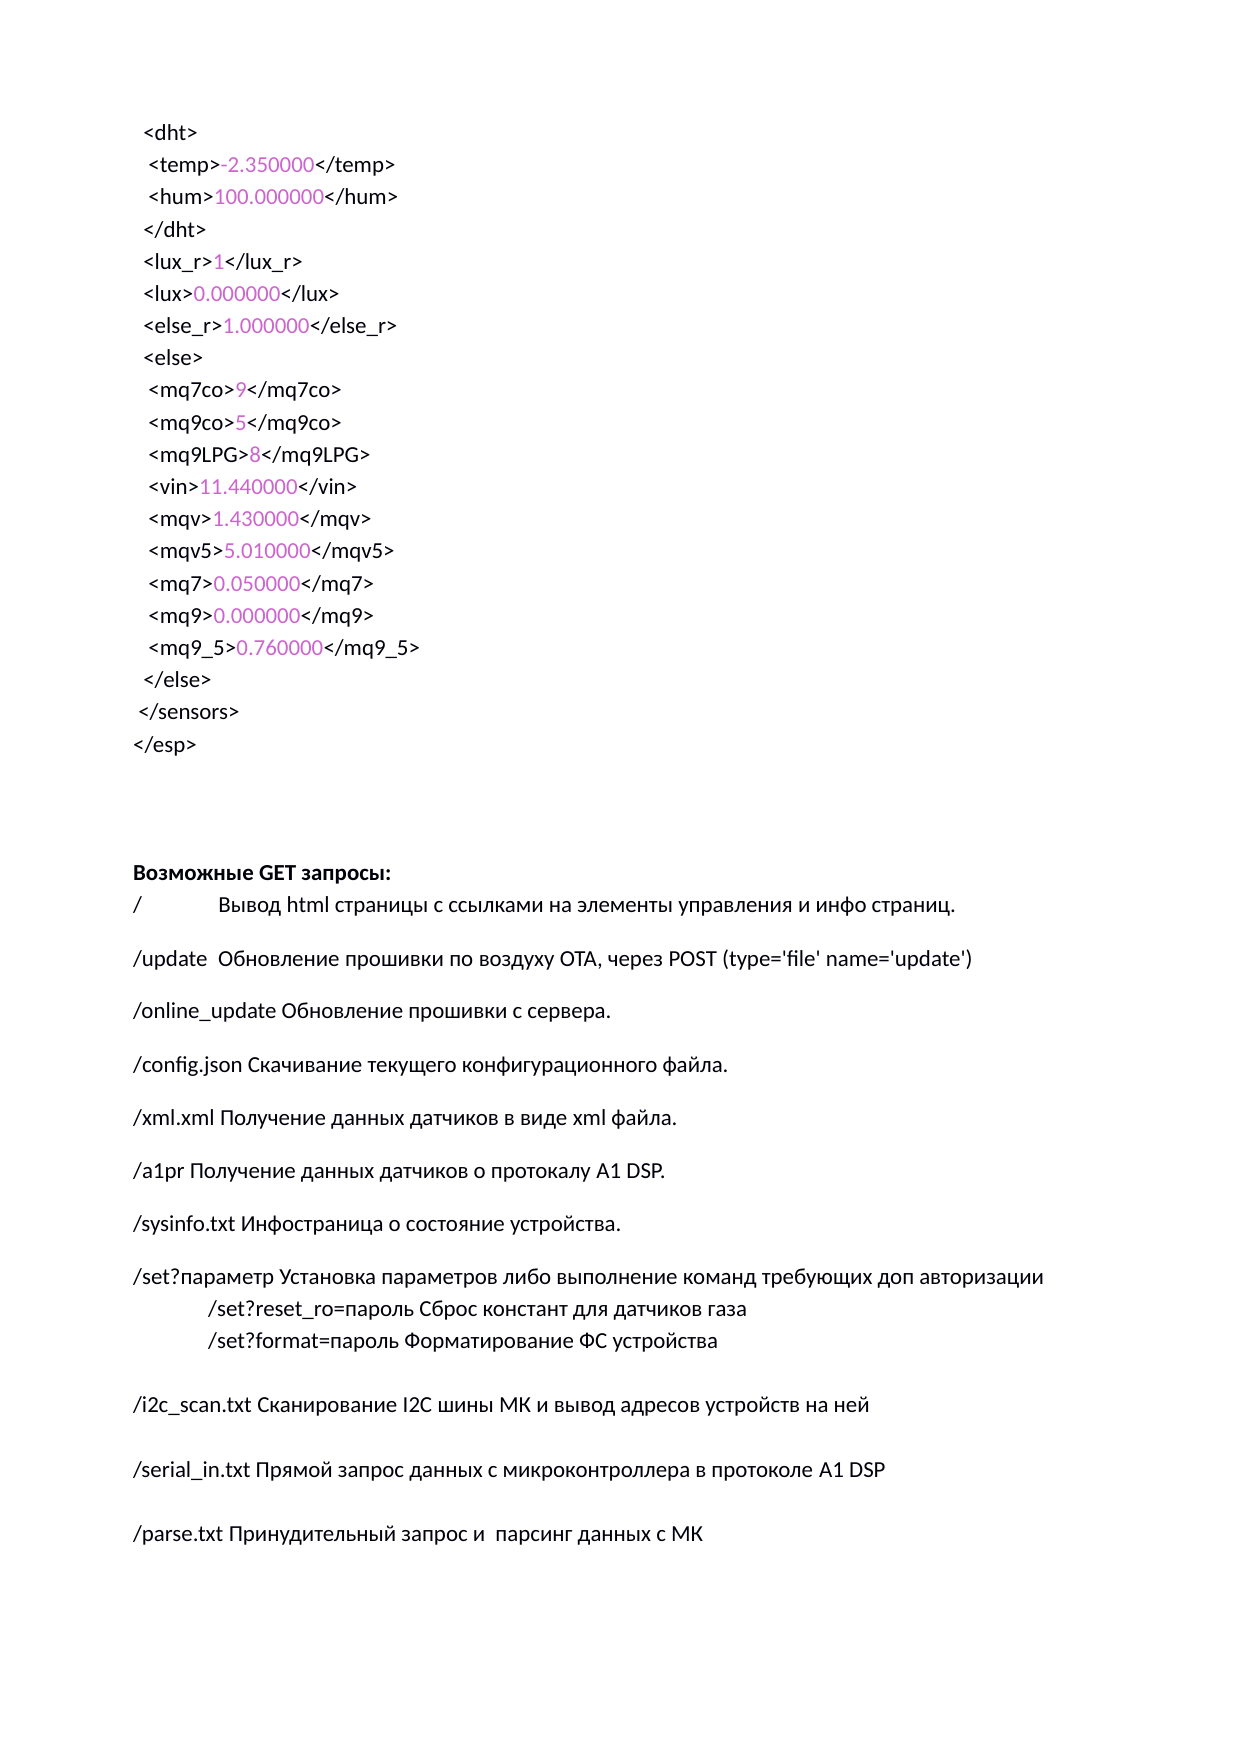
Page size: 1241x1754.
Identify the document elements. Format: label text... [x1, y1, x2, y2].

text <else> [133, 343, 1152, 371]
text /parse.txt Принудительный запрос и парсинг данных с МК [133, 1519, 1152, 1547]
text <mq9>0.000000</mq9> [133, 601, 1152, 629]
text /set?reset_ro=пароль Сброс констант для датчиков газа [133, 1294, 1152, 1322]
text /config.json Скачивание текущего конфигурационного файла. [133, 1050, 1152, 1078]
text </esp> [133, 730, 1152, 758]
text </dht> [133, 215, 1152, 243]
text </else> [133, 665, 1152, 693]
text <lux>0.000000</lux> [133, 279, 1152, 307]
text /i2c_scan.txt Сканирование I2C шины МК и вывод адресов устройств на ней [133, 1391, 1152, 1418]
text <mq9co>5</mq9co> [133, 408, 1152, 436]
text /a1pr Получение данных датчиков о протокалу A1 DSP. [133, 1156, 1152, 1184]
text <mqv5>5.010000</mqv5> [133, 537, 1152, 564]
text /set?format=пароль Форматирование ФС устройства [133, 1326, 1152, 1354]
text <temp>-2.350000</temp> [133, 150, 1152, 178]
text / Вывод html страницы с ссылками на элементы управления и инфо страниц. [133, 891, 1152, 919]
text <mq7>0.050000</mq7> [133, 569, 1152, 597]
text <hum>100.000000</hum> [133, 182, 1152, 211]
text /set?параметр Установка параметров либо выполнение команд требующих доп авторизации [133, 1262, 1152, 1290]
text <lux_r>1</lux_r> [133, 247, 1152, 275]
text <vin>11.440000</vin> [133, 472, 1152, 500]
text <else_r>1.000000</else_r> [133, 311, 1152, 339]
text <mqv>1.430000</mqv> [133, 504, 1152, 532]
text /xml.xml Получение данных датчиков в виде xml файла. [133, 1103, 1152, 1131]
text /sysinfo.txt Инфостраница о состояние устройства. [133, 1209, 1152, 1237]
text <dht> [133, 118, 1152, 146]
text <mq7co>9</mq7co> [133, 376, 1152, 404]
text <mq9_5>0.760000</mq9_5> [133, 633, 1152, 661]
text /serial_in.txt Прямой запрос данных с микроконтроллера в протоколе A1 DSP [133, 1455, 1152, 1483]
text /online_update Обновление прошивки с сервера. [133, 997, 1152, 1025]
text /update Обновление прошивки по воздуху OTA, через POST (type='file' name='update') [133, 944, 1152, 972]
text Возможные GET запросы: [133, 858, 1152, 886]
text <mq9LPG>8</mq9LPG> [133, 440, 1152, 468]
text </sensors> [133, 697, 1152, 726]
